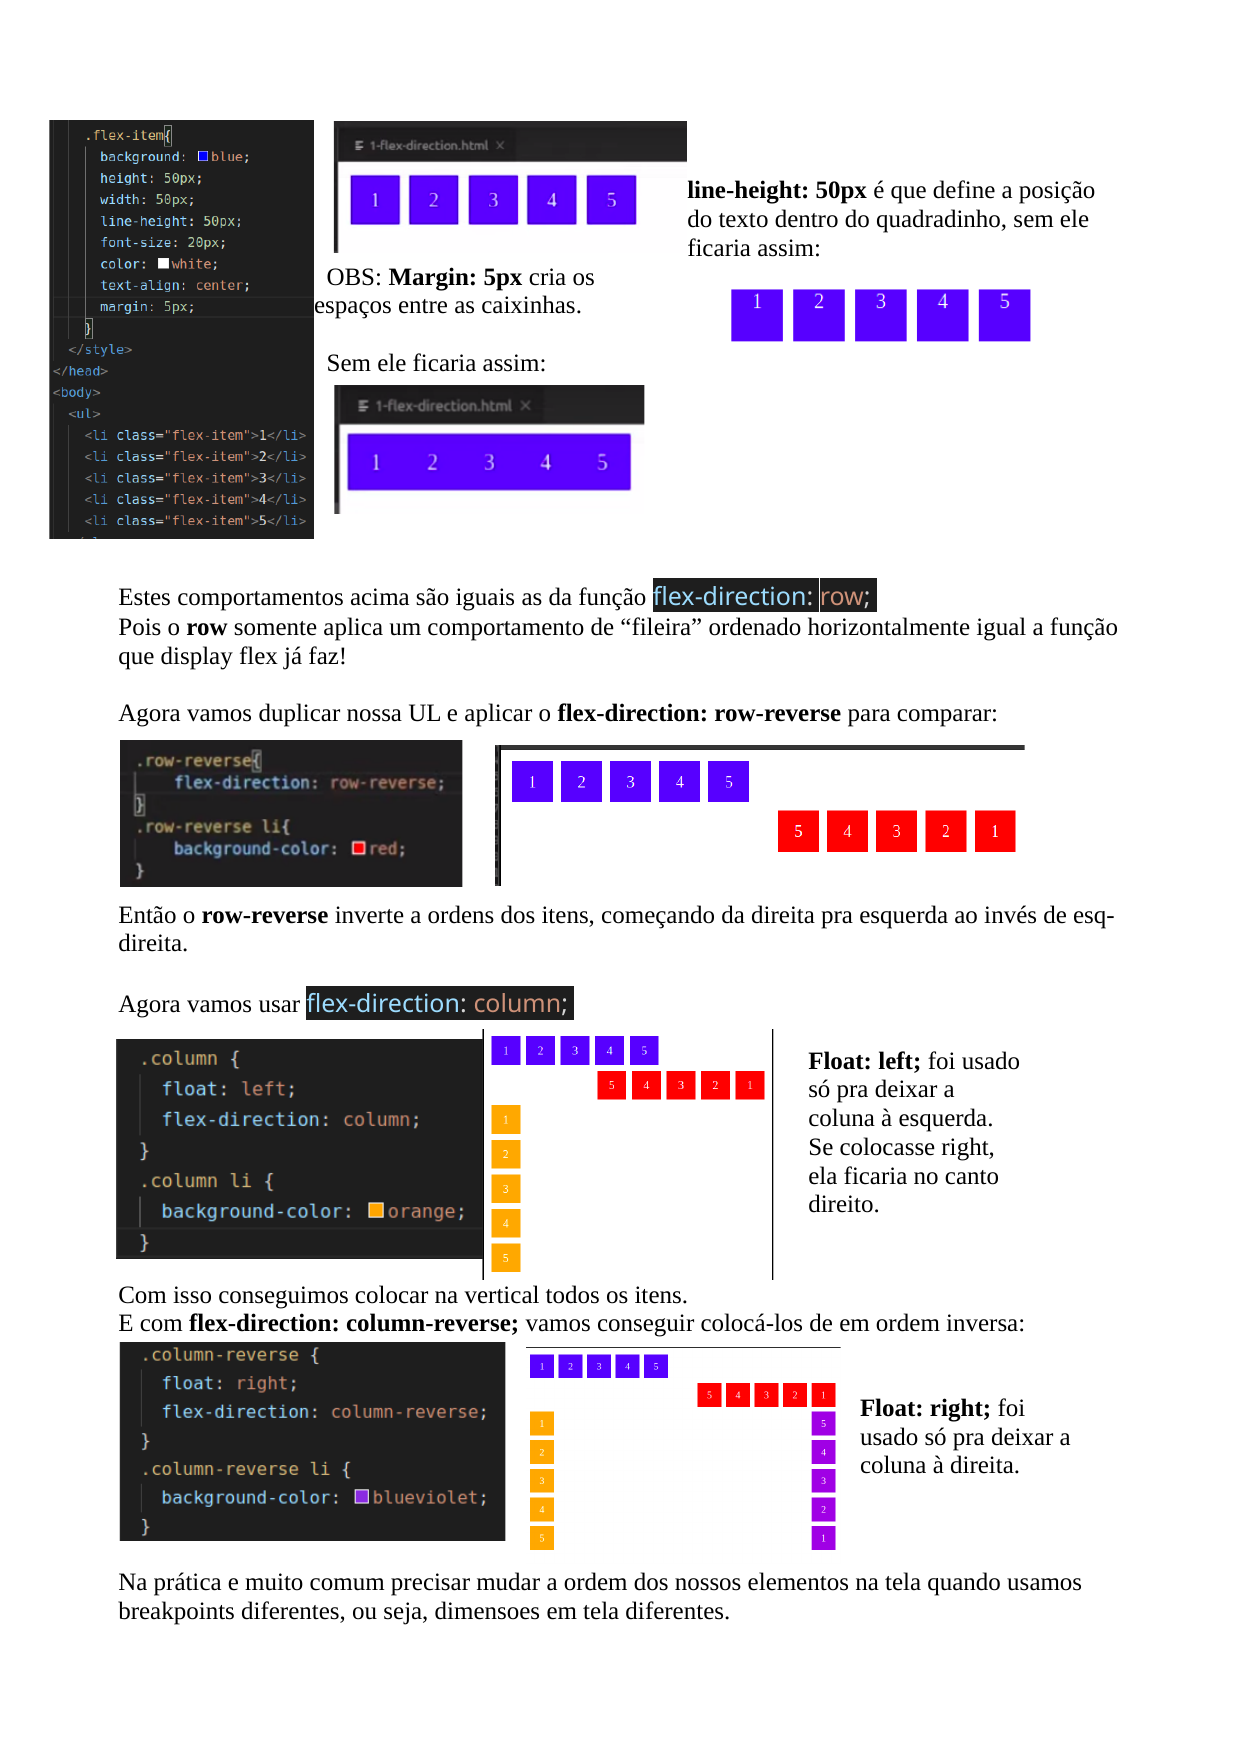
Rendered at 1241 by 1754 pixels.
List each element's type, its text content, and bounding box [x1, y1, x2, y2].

picture [333, 121, 687, 253]
picture [119, 1342, 506, 1541]
text line-height: 50px é que define a posição do texto dentro do quadradinho, sem ele ficaria assim: [635, 176, 1122, 262]
text Agora vamos usar flex-direction: column; [118, 986, 1122, 1020]
text Estes comportamentos acima são iguais as da função flex-direction: row; [118, 578, 1122, 612]
picture [49, 120, 314, 539]
text OBS: Margin: 5px cria os espaços entre as caixinhas. [314, 262, 605, 319]
text Pois o row somente aplica um comportamento de “fileira” ordenado horizontalmente igual a função que display flex já faz! [118, 612, 1122, 670]
picture [526, 1347, 841, 1564]
text Com isso conseguimos colocar na vertical todos os itens. E com flex-direction: column-reverse; vamos conseguir colocá-los de em ordem inversa: [118, 1020, 1122, 1337]
picture [495, 745, 1025, 886]
text Na prática e muito comum precisar mudar a ordem dos nossos elementos na tela quando usamos breakpoints diferentes, ou seja, dimensoes em tela diferentes. [118, 1567, 1122, 1625]
picture [334, 385, 645, 514]
picture [116, 1029, 774, 1280]
text Então o row-reverse inverte a ordens dos itens, começando da direita pra esquerda ao invés de esq-direita. [118, 900, 1122, 957]
text Sem ele ficaria assim: [314, 348, 605, 377]
picture [120, 740, 463, 887]
text Agora vamos duplicar nossa UL e aplicar o flex-direction: row-reverse para comparar: [118, 698, 1122, 727]
picture [720, 277, 1049, 358]
